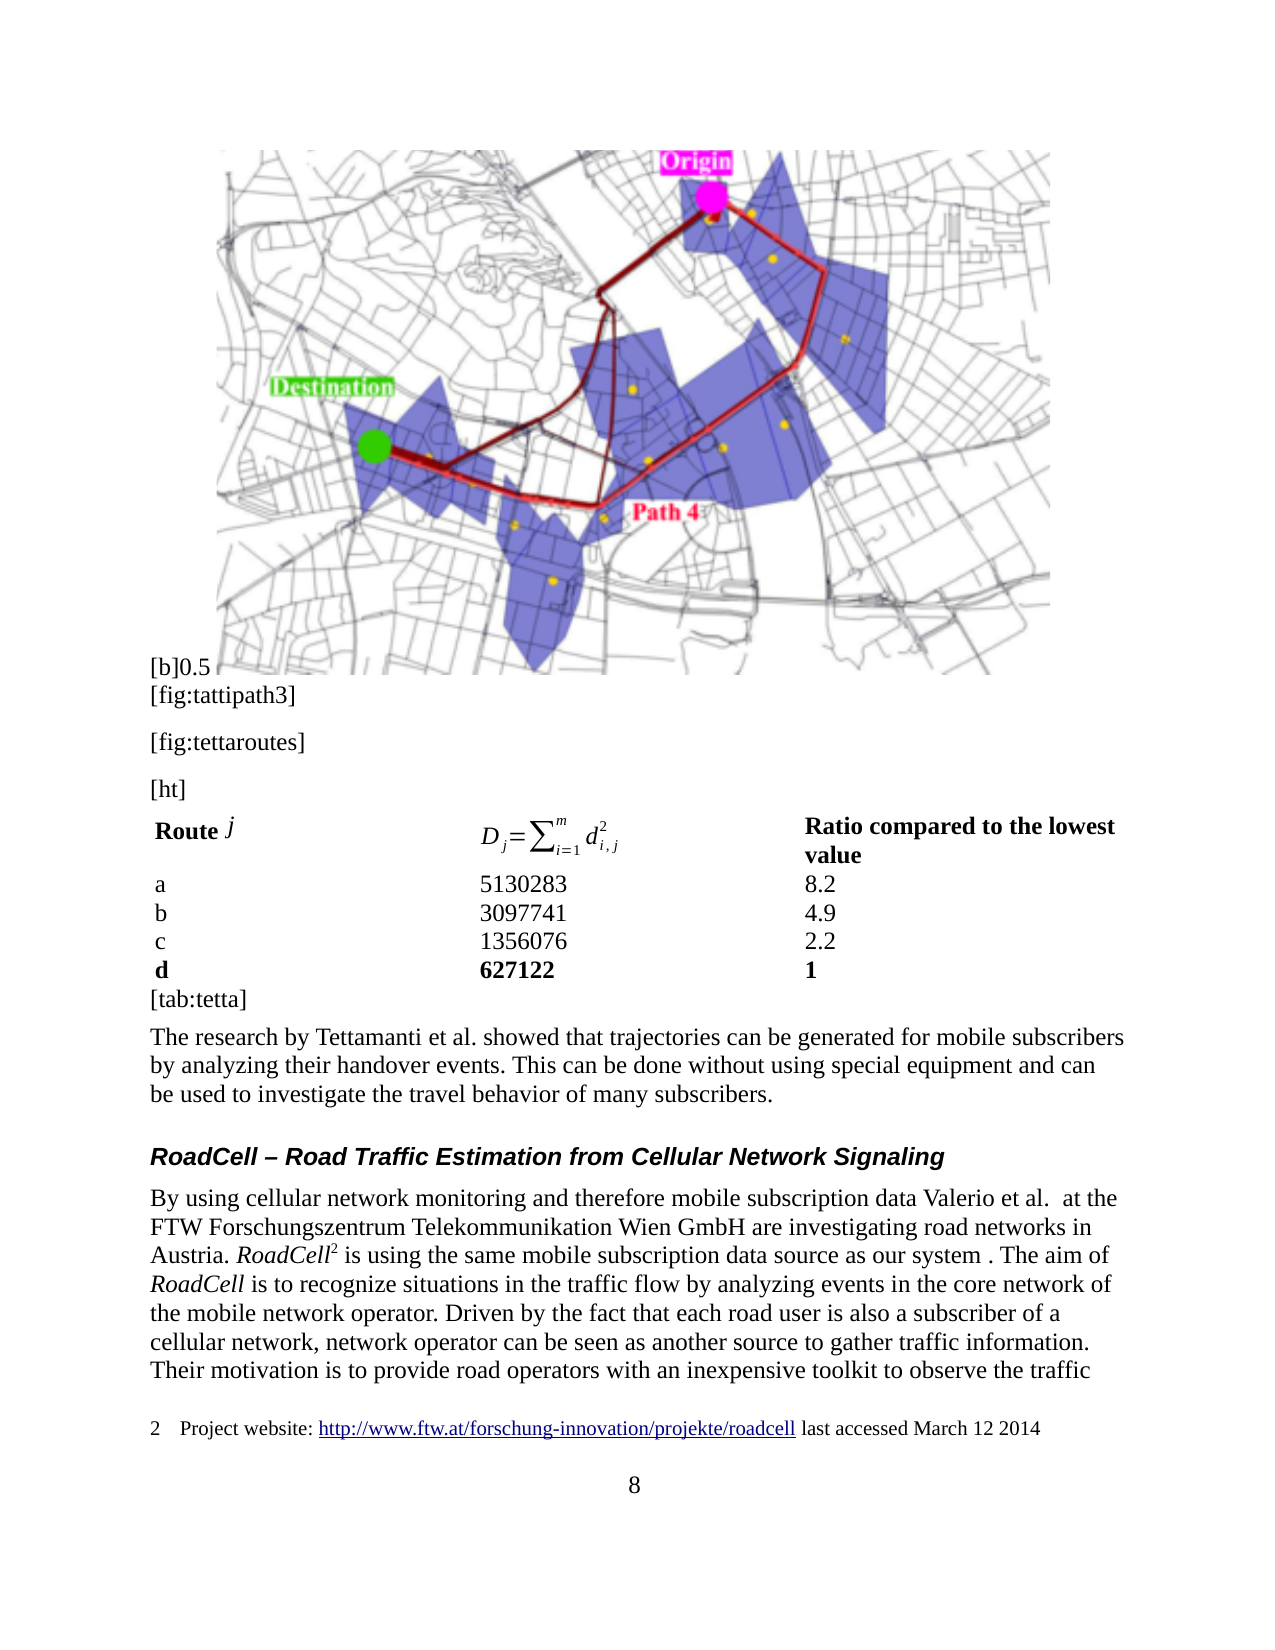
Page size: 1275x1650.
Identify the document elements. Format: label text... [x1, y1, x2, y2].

table_cell 1 [800, 955, 1125, 984]
table_cell a [150, 869, 475, 898]
table_cell c [150, 926, 475, 955]
table_cell 8.2 [800, 869, 1125, 898]
text [b]0.5 [fig:tattipath3] [150, 150, 1125, 709]
table_cell 627122 [475, 955, 800, 984]
text [tab:tetta] [150, 984, 1125, 1013]
text [ht] [150, 774, 1125, 802]
table_cell b [150, 898, 475, 926]
text The research by Tettamanti et al. showed that trajectories can be generated for mobile subscribers by analyzing their handover events. This can be done without using special equipment and can be used to investigate the travel behavior of many subscribers. [150, 1022, 1125, 1108]
table_header Route [150, 811, 475, 869]
text [fig:tettaroutes] [150, 727, 1125, 756]
table_header Ratio compared to the lowest value [800, 811, 1125, 869]
subtitle RoadCell – Road Traffic Estimation from Cellular Network Signaling [150, 1142, 1125, 1170]
table_cell 1356076 [475, 926, 800, 955]
table_cell 3097741 [475, 898, 800, 926]
table_cell d [150, 955, 475, 984]
table_cell 5130283 [475, 869, 800, 898]
text Project website: http://www.ftw.at/forschung-innovation/projekte/roadcell last accessed March 12 2014 [150, 1416, 1125, 1440]
text By using cellular network monitoring and therefore mobile subscription data Valerio et al. at the FTW Forschungszentrum Telekommunikation Wien GmbH are investigating road networks in Austria. RoadCell is using the same mobile subscription data source as our system . The aim of RoadCell is to recognize situations in the traffic flow by analyzing events in the core network of the mobile network operator. Driven by the fact that each road user is also a subscriber of a cellular network, network operator can be seen as another source to gather traffic information. Their motivation is to provide road operators with an inexpensive toolkit to observe the traffic [150, 1183, 1125, 1384]
table_header [475, 811, 800, 869]
table_cell 2.2 [800, 926, 1125, 955]
picture [216, 150, 1050, 675]
table_cell 4.9 [800, 898, 1125, 926]
